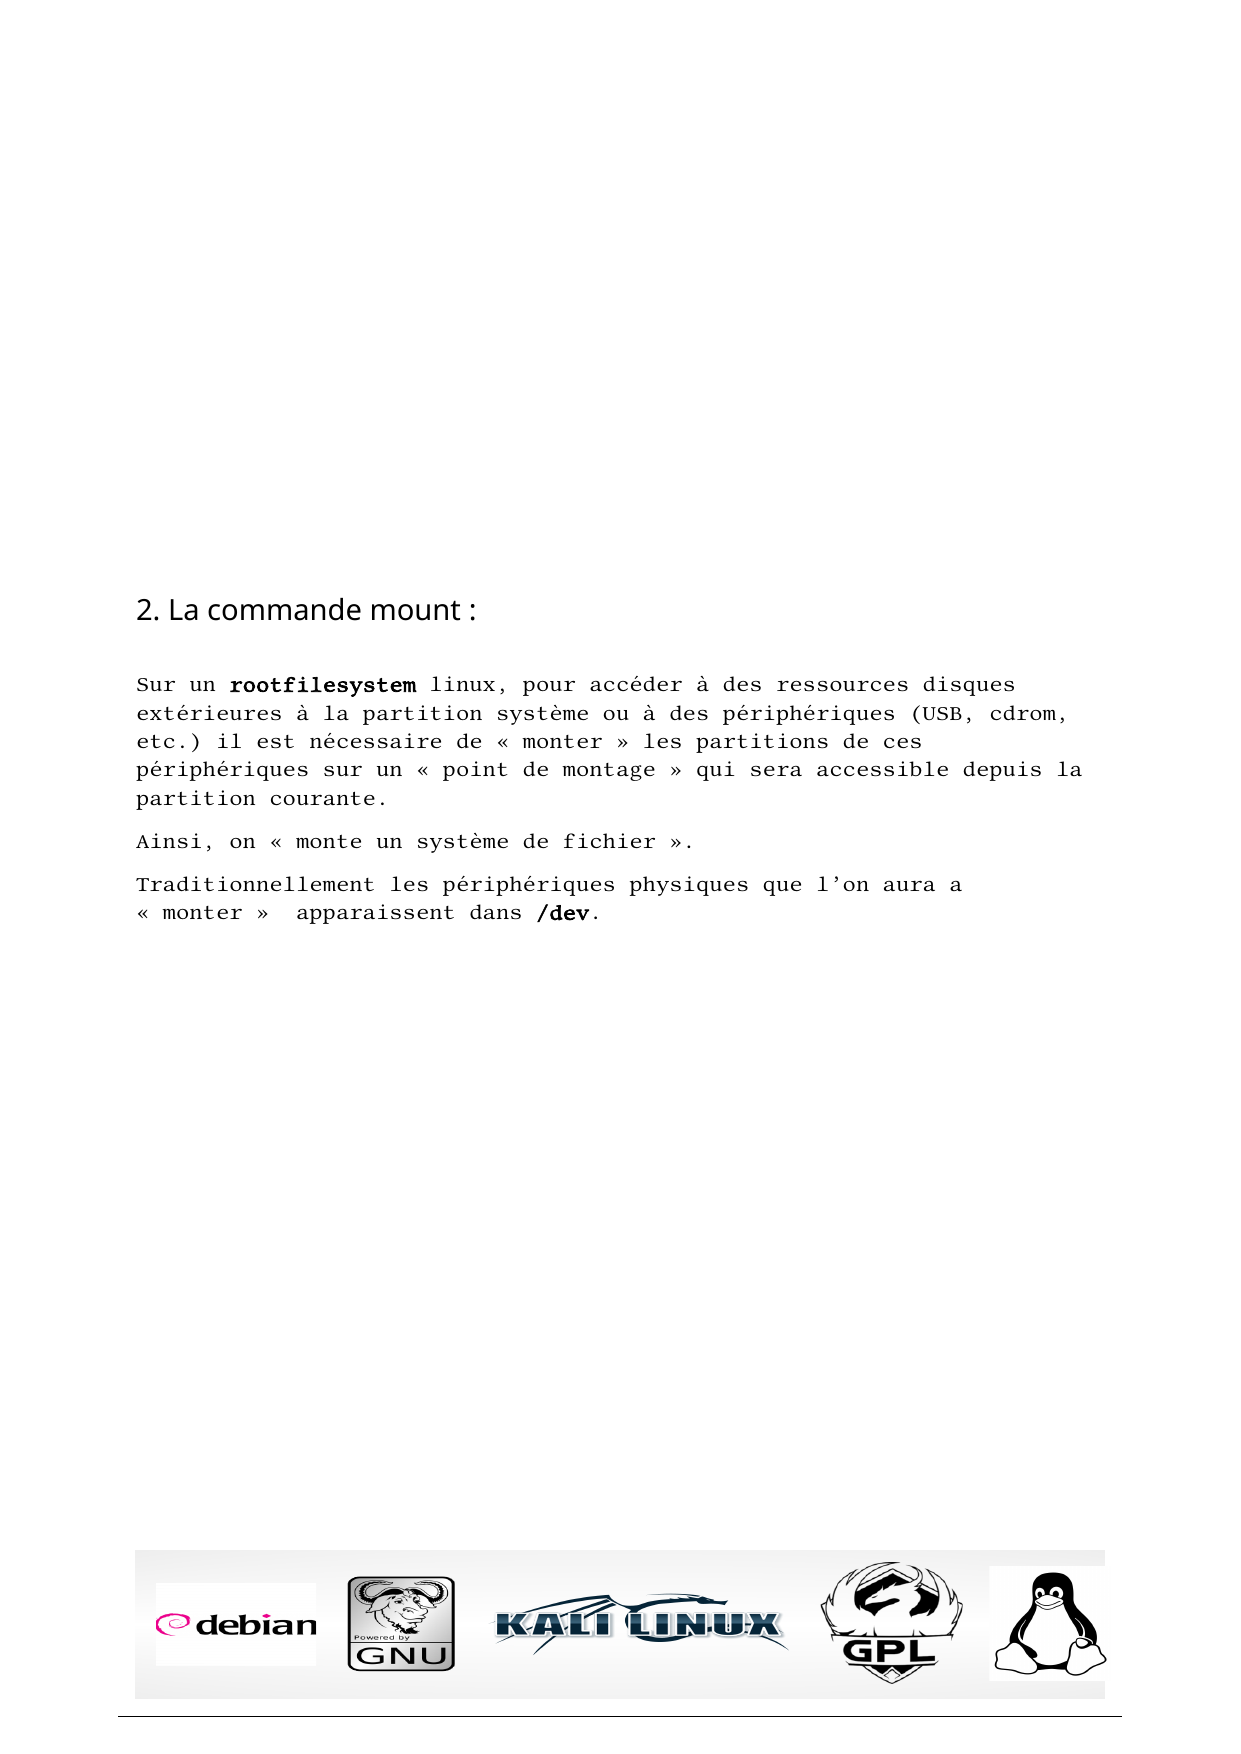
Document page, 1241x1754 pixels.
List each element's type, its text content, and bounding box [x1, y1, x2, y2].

text Sur un rootfilesystem linux, pour accéder à des ressources disques extérieures à la partition système ou à des périphériques (USB, cdrom, etc.) il est nécessaire de « monter » les partitions de ces périphériques sur un « point de montage » qui sera accessible depuis la partition courante. [136, 673, 1104, 810]
picture [476, 1579, 799, 1670]
picture [820, 1562, 963, 1684]
picture [341, 1573, 460, 1674]
picture [156, 1583, 317, 1666]
text Traditionnellement les périphériques physiques que l’on aura a « monter » apparaissent dans /dev. [136, 873, 1104, 925]
picture [989, 1566, 1112, 1681]
subtitle 2. La commande mount : [136, 589, 1104, 629]
text Ainsi, on « monte un système de fichier ». [136, 830, 1104, 853]
